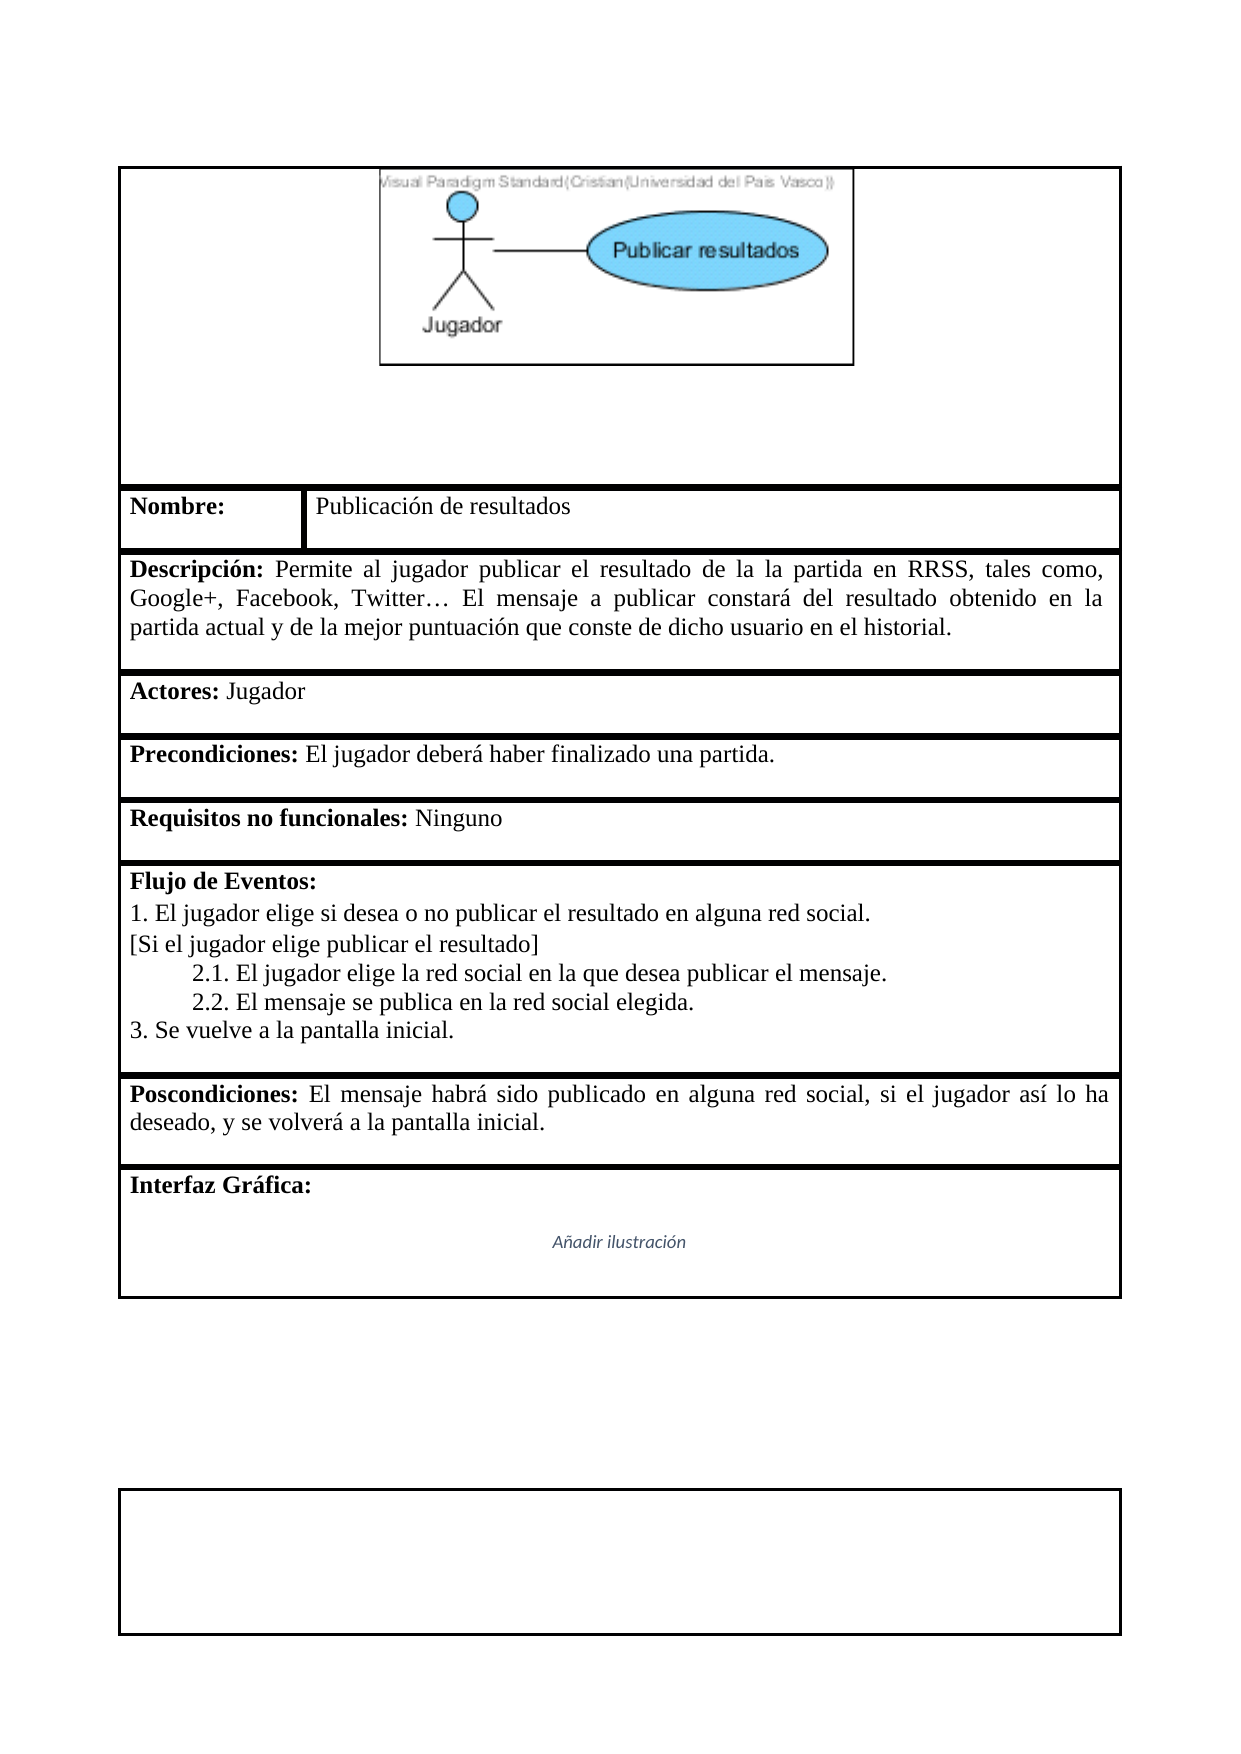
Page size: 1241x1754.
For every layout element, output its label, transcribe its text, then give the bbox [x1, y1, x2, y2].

table_header [121, 169, 1119, 484]
table_header [121, 1491, 1119, 1633]
table_cell Interfaz Gráfica: Añadir ilustración [121, 1170, 1119, 1296]
table_cell Descripción: Permite al jugador publicar el resultado de la la partida en RRSS, tales como, Google+, Facebook, Twitter… El mensaje a publicar constará del resultado obtenido en la partida actual y de la mejor puntuación que conste de dicho usuario en el historial. [121, 555, 1119, 669]
table_cell Actores: Jugador [121, 676, 1119, 733]
table_cell Precondiciones: El jugador deberá haber finalizado una partida. [121, 740, 1119, 797]
table_cell Nombre: [121, 491, 301, 548]
table_cell Flujo de Eventos: 1. El jugador elige si desea o no publicar el resultado en alguna red social. [Si el jugador elige publicar el resultado] 2.1. El jugador elige la red social en la que desea publicar el mensaje. 2.2. El mensaje se publica en la red social elegida. 3. Se vuelve a la pantalla inicial. [121, 866, 1119, 1072]
table_cell Requisitos no funcionales: Ninguno [121, 803, 1119, 860]
table_cell Publicación de resultados [307, 491, 1119, 548]
table_cell Poscondiciones: El mensaje habrá sido publicado en alguna red social, si el jugador así lo ha deseado, y se volverá a la pantalla inicial. [121, 1079, 1119, 1164]
